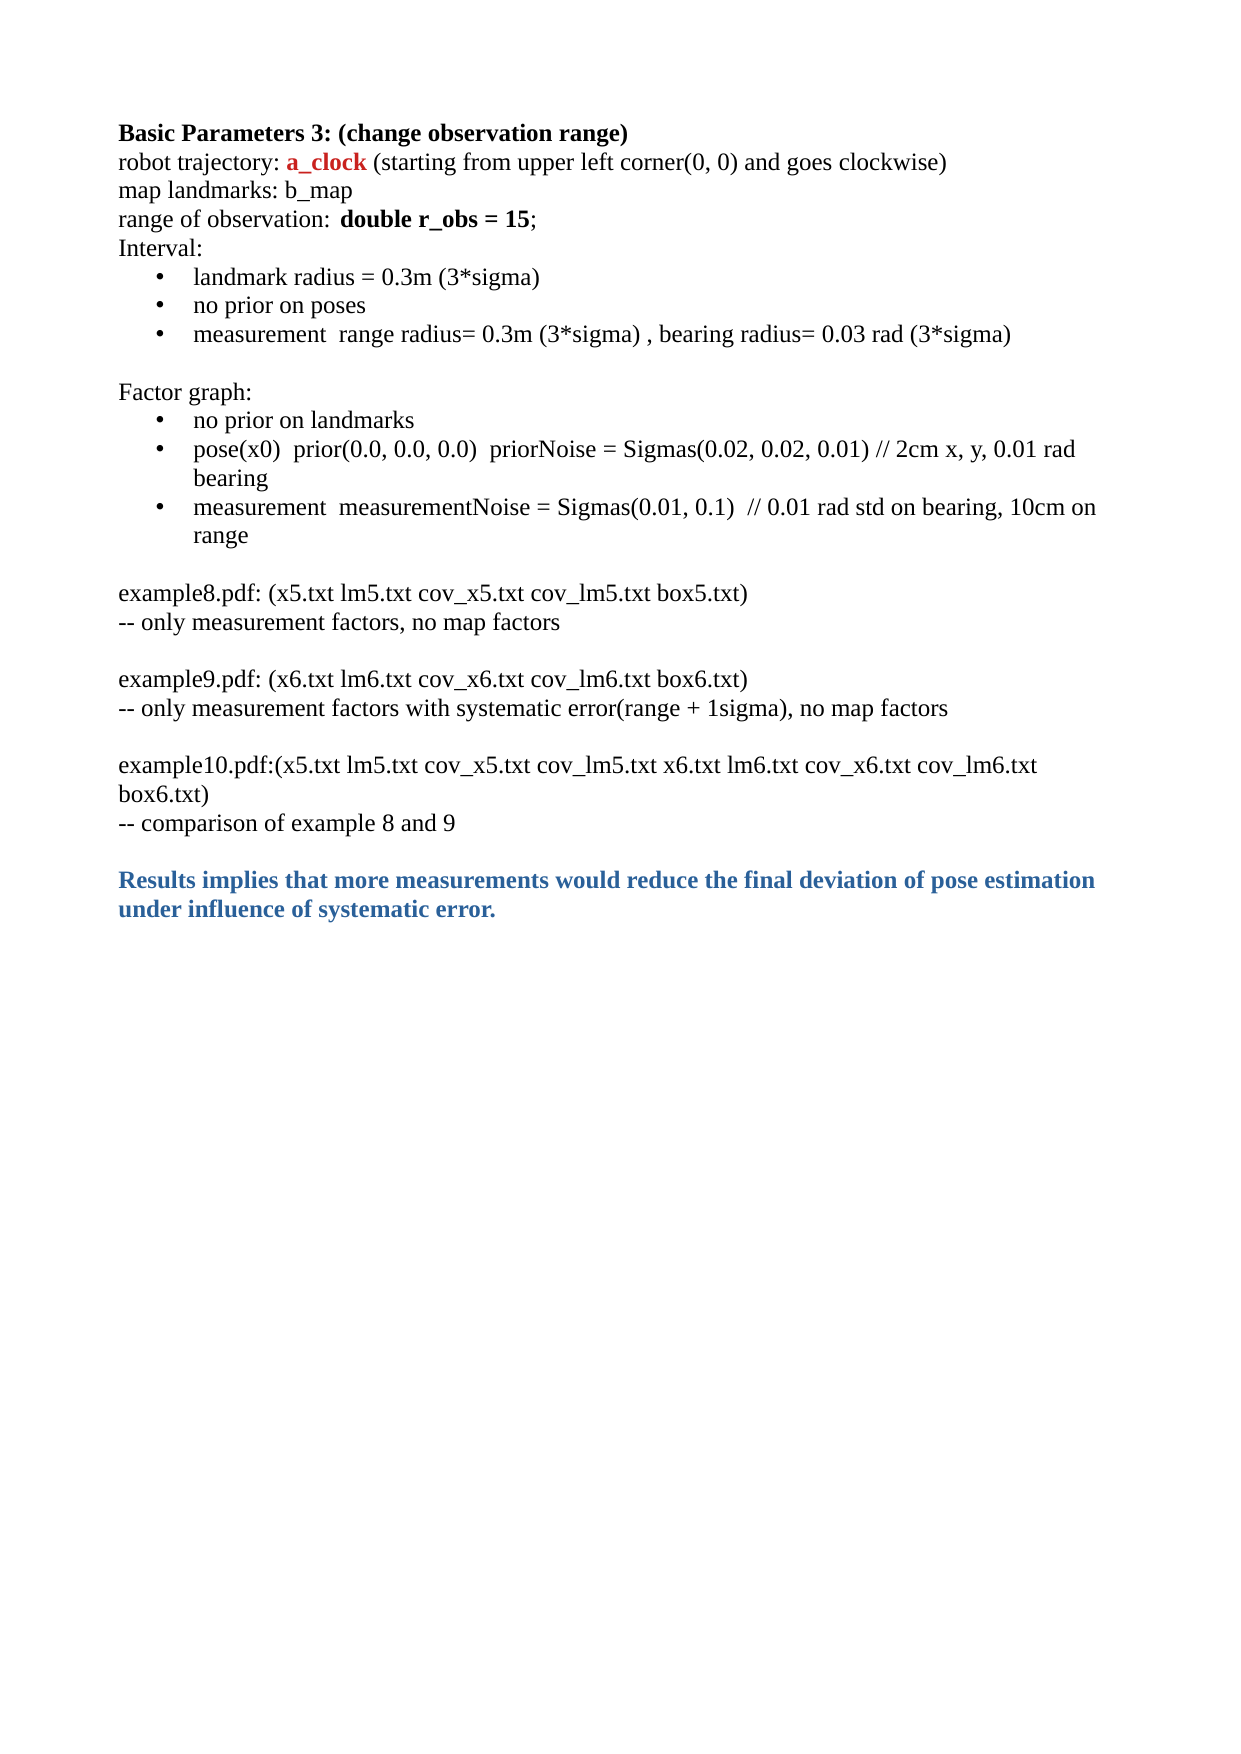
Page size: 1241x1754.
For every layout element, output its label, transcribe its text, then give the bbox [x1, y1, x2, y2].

text Factor graph: [118, 377, 1122, 406]
text example10.pdf:(x5.txt lm5.txt cov_x5.txt cov_lm5.txt x6.txt lm6.txt cov_x6.txt cov_lm6.txt box6.txt) [118, 751, 1122, 808]
list landmark radius = 0.3m (3*sigma) [156, 262, 1122, 291]
text range of observation: double r_obs = 15; [118, 204, 1122, 233]
text -- comparison of example 8 and 9 [118, 808, 1122, 837]
text map landmarks: b_map [118, 176, 1122, 204]
text example8.pdf: (x5.txt lm5.txt cov_x5.txt cov_lm5.txt box5.txt) [118, 578, 1122, 607]
text example9.pdf: (x6.txt lm6.txt cov_x6.txt cov_lm6.txt box6.txt) [118, 664, 1122, 693]
list measurement range radius= 0.3m (3*sigma) , bearing radius= 0.03 rad (3*sigma) [156, 319, 1122, 348]
list no prior on poses [156, 291, 1122, 319]
text Basic Parameters 3: (change observation range) [118, 118, 1122, 147]
text robot trajectory: a_clock (starting from upper left corner(0, 0) and goes clockwise) [118, 147, 1122, 176]
text -- only measurement factors, no map factors [118, 607, 1122, 636]
list measurement measurementNoise = Sigmas(0.01, 0.1) // 0.01 rad std on bearing, 10cm on range [156, 492, 1122, 549]
text Results implies that more measurements would reduce the final deviation of pose estimation under influence of systematic error. [118, 866, 1122, 923]
list pose(x0) prior(0.0, 0.0, 0.0) priorNoise = Sigmas(0.02, 0.02, 0.01) // 2cm x, y, 0.01 rad bearing [156, 434, 1122, 492]
list no prior on landmarks [156, 406, 1122, 434]
text Interval: [118, 233, 1122, 262]
text -- only measurement factors with systematic error(range + 1sigma), no map factors [118, 693, 1122, 722]
